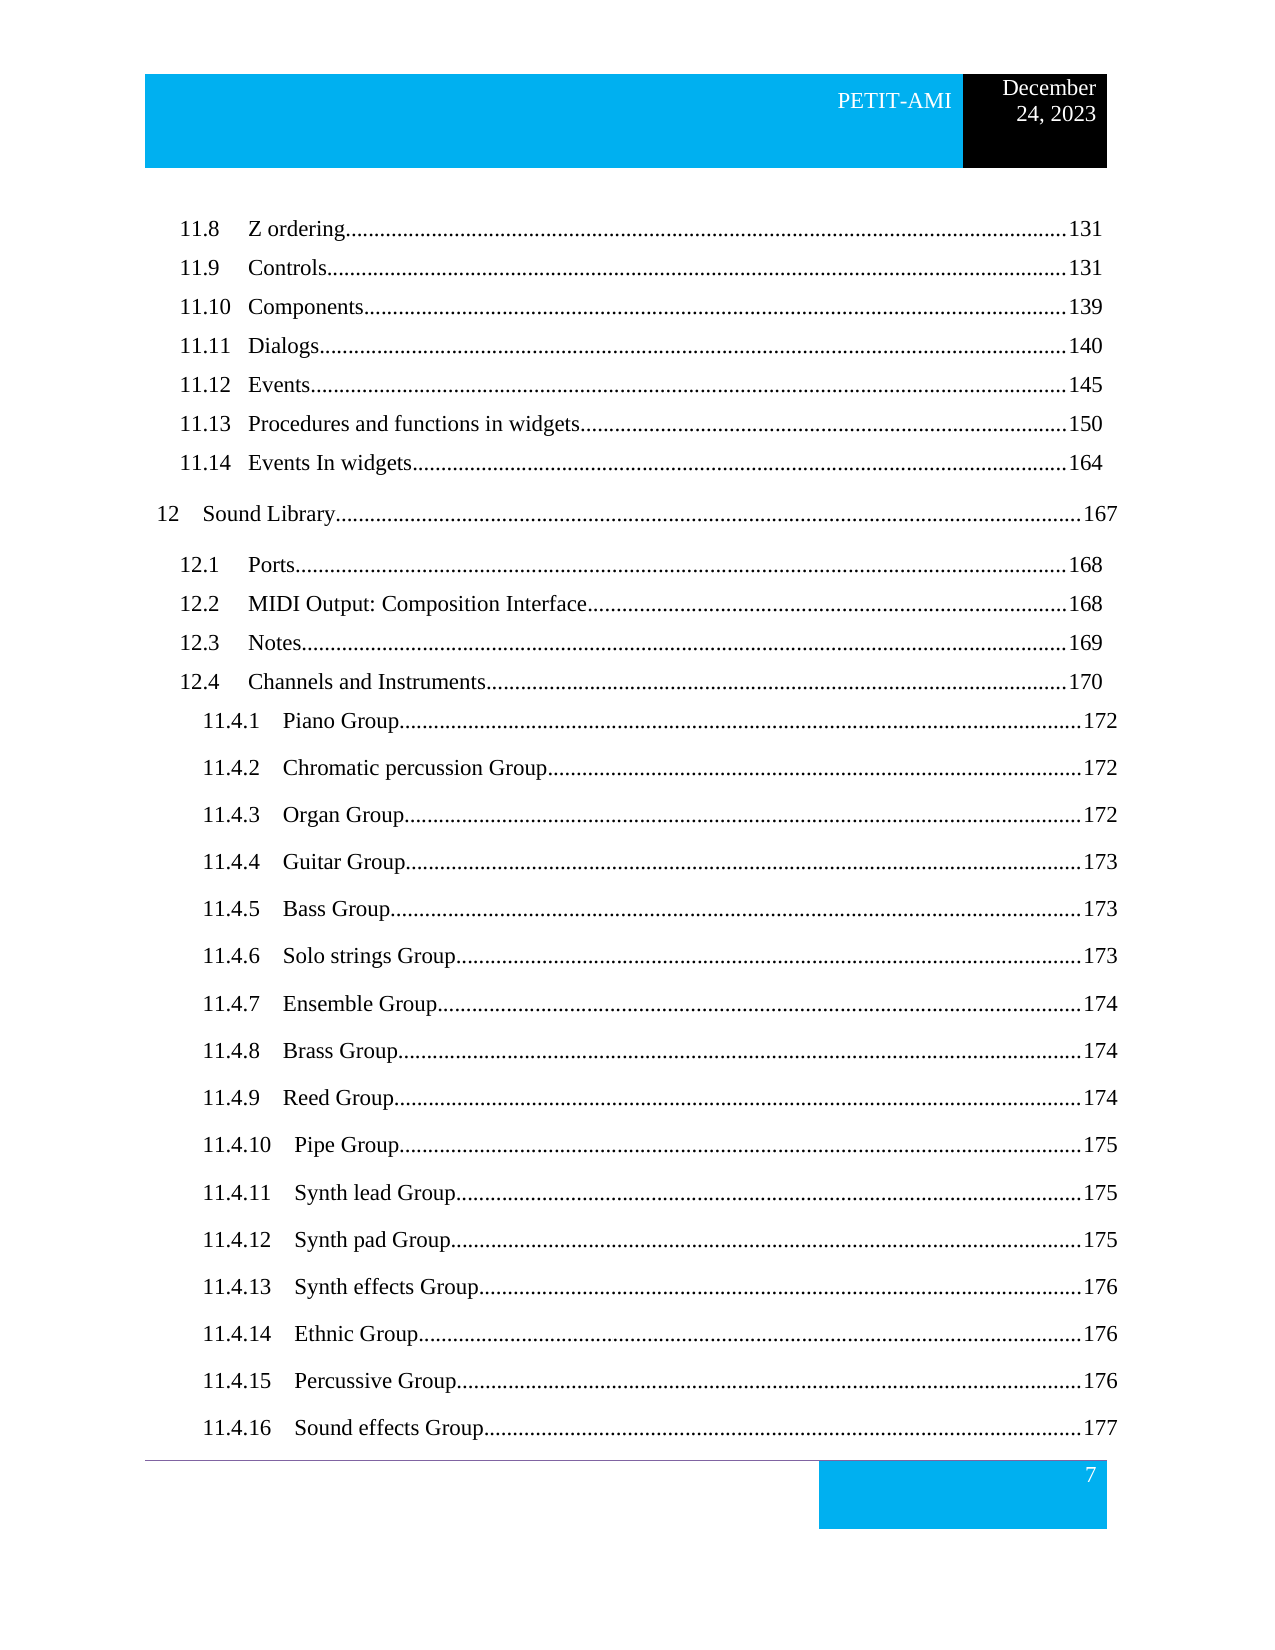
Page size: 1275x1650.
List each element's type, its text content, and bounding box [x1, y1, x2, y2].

text 11.4.1 Piano Group 172 [202, 707, 1118, 733]
text 12.2 MIDI Output: Composition Interface 168 [179, 590, 1118, 616]
text 11.4.14 Ethnic Group 176 [202, 1320, 1118, 1346]
text 11.4.4 Guitar Group 173 [202, 848, 1118, 874]
text 11.4.7 Ensemble Group 174 [202, 990, 1118, 1016]
text 12.3 Notes 169 [179, 629, 1118, 655]
text 11.4.15 Percussive Group 176 [202, 1367, 1118, 1394]
text 12.1 Ports 168 [179, 551, 1118, 578]
text 11.13 Procedures and functions in widgets 150 [179, 410, 1118, 436]
text 12 Sound Library 167 [156, 500, 1118, 526]
text 11.12 Events 145 [179, 371, 1118, 397]
text 11.10 Components 139 [179, 293, 1118, 319]
text 11.4.10 Pipe Group 175 [202, 1131, 1118, 1158]
text 12.4 Channels and Instruments 170 [179, 668, 1118, 694]
text 11.4.6 Solo strings Group 173 [202, 943, 1118, 969]
text 11.4.16 Sound effects Group 177 [202, 1414, 1118, 1441]
text 11.4.12 Synth pad Group 175 [202, 1226, 1118, 1252]
text 11.9 Controls 131 [179, 254, 1118, 281]
text 11.11 Dialogs 140 [179, 332, 1118, 358]
text 11.4.2 Chromatic percussion Group 172 [202, 754, 1118, 780]
text 11.4.13 Synth effects Group 176 [202, 1273, 1118, 1299]
text 11.14 Events In widgets 164 [179, 448, 1118, 475]
text 11.4.8 Brass Group 174 [202, 1037, 1118, 1063]
text 11.4.5 Bass Group 173 [202, 895, 1118, 922]
text 11.4.9 Reed Group 174 [202, 1084, 1118, 1111]
text 11.4.11 Synth lead Group 175 [202, 1178, 1118, 1205]
text 11.4.3 Organ Group 172 [202, 801, 1118, 827]
text 11.8 Z ordering 131 [179, 215, 1118, 242]
